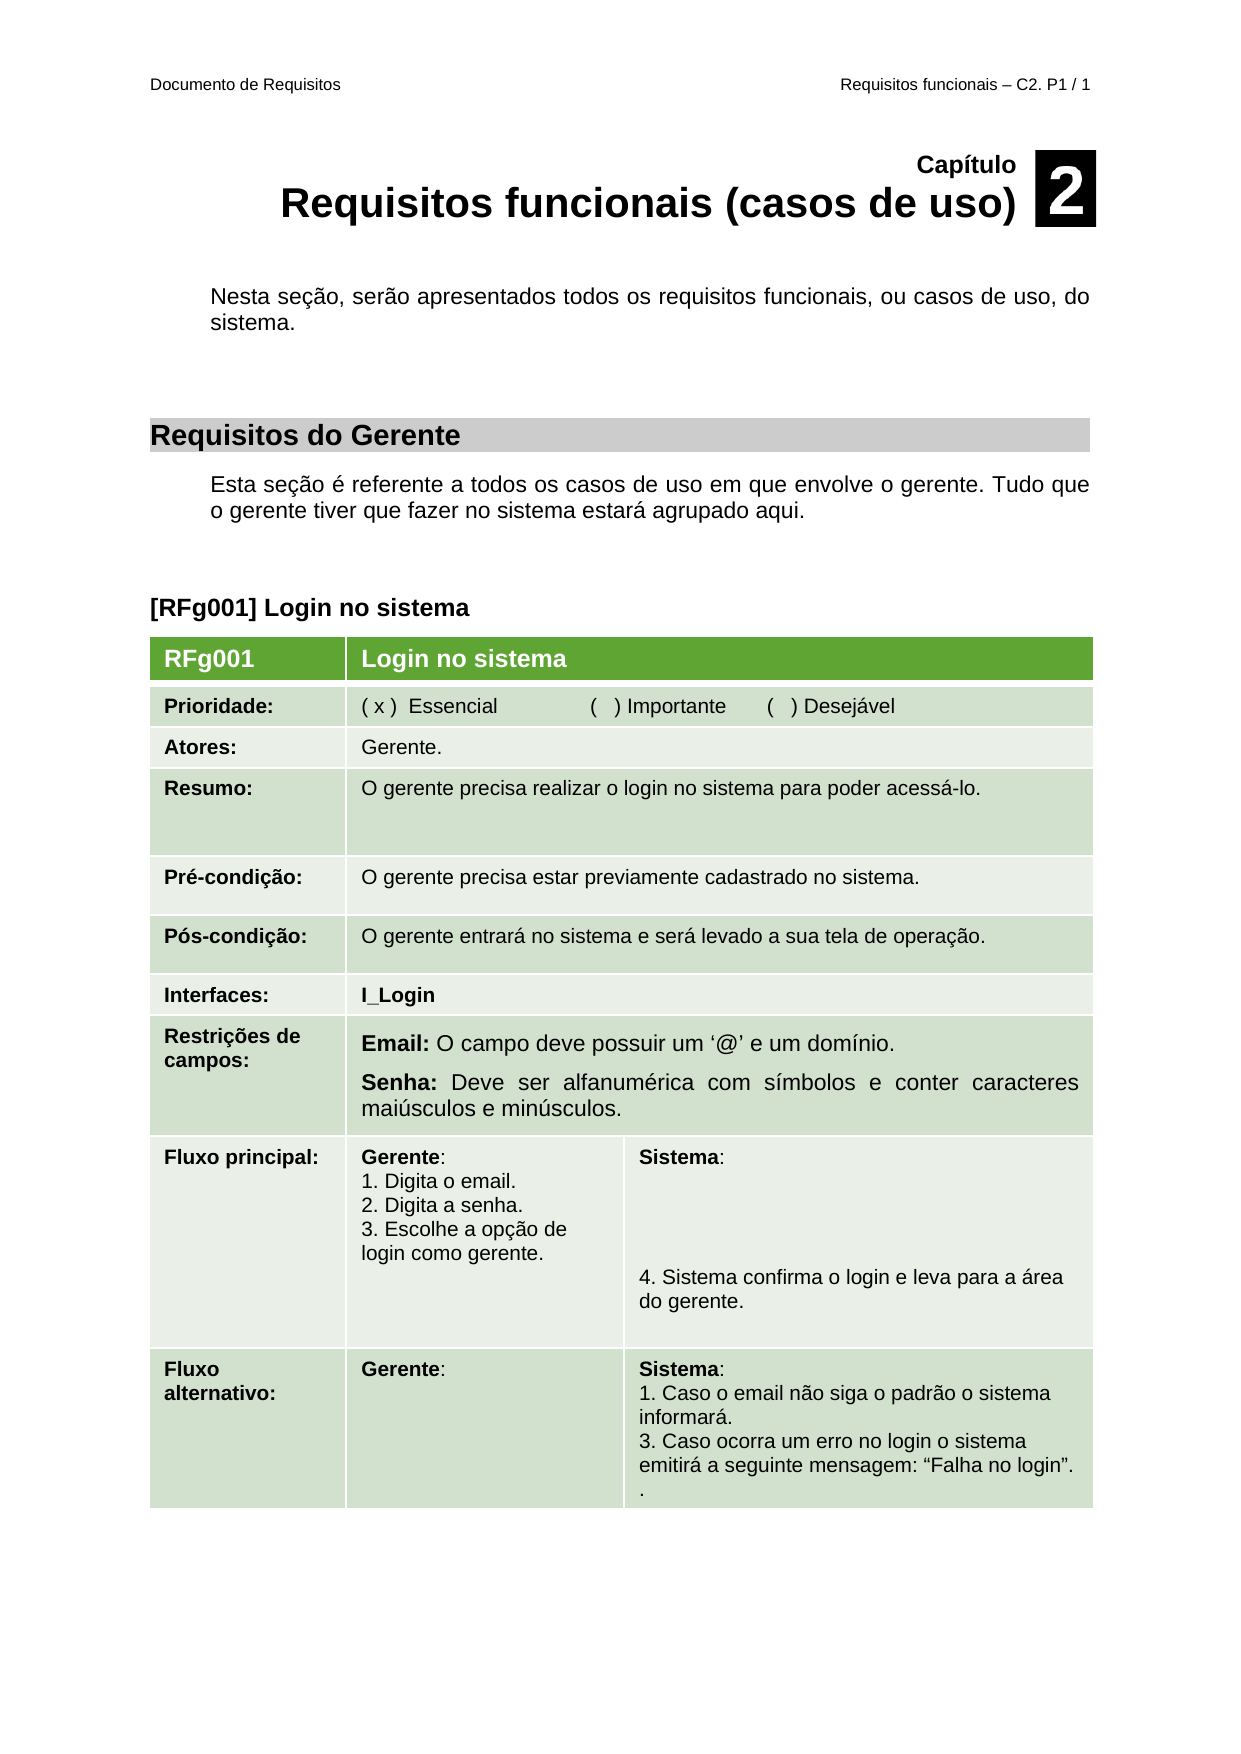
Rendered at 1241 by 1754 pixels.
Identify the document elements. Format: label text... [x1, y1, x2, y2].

table_cell ( x ) Essencial ( ) Importante ( ) Desejável [347, 687, 1093, 726]
table_cell Gerente: [347, 1349, 623, 1508]
table_header RFg001 [150, 637, 345, 680]
text Nesta seção, serão apresentados todos os requisitos funcionais, ou casos de uso, do sistema. [210, 283, 1090, 336]
table_cell O gerente precisa realizar o login no sistema para poder acessá-lo. [347, 769, 1093, 855]
table_cell O gerente precisa estar previamente cadastrado no sistema. [347, 857, 1093, 914]
table_cell Fluxo principal: [150, 1137, 345, 1347]
table_cell Pós-condição: [150, 916, 345, 973]
table_cell Atores: [150, 728, 345, 767]
subtitle Requisitos do Gerente [150, 418, 1090, 452]
table_cell Gerente: 1. Digita o email. 2. Digita a senha. 3. Escolhe a opção de login como gerente. [347, 1137, 623, 1347]
table_cell Gerente. [347, 728, 1093, 767]
table_cell I_Login [347, 975, 1093, 1014]
text Esta seção é referente a todos os casos de uso em que envolve o gerente. Tudo que o gerente tiver que fazer no sistema estará agrupado aqui. [210, 471, 1090, 523]
table_cell Interfaces: [150, 975, 345, 1014]
table_cell Email: O campo deve possuir um ‘@’ e um domínio. Senha: Deve ser alfanumérica com símbolos e conter caracteres maiúsculos e minúsculos. [347, 1016, 1093, 1135]
text Capítulo [210, 150, 1035, 179]
subtitle Requisitos funcionais (casos de uso) [150, 179, 1035, 227]
table_cell Fluxo alternativo: [150, 1349, 345, 1508]
table_cell Sistema: 4. Sistema confirma o login e leva para a área do gerente. [625, 1137, 1093, 1347]
table_cell O gerente entrará no sistema e será levado a sua tela de operação. [347, 916, 1093, 973]
table_cell Pré-condição: [150, 857, 345, 914]
text [RFg001] Login no sistema [150, 593, 1090, 622]
table_cell Prioridade: [150, 687, 345, 726]
table_cell Sistema: 1. Caso o email não siga o padrão o sistema informará. 3. Caso ocorra um erro no login o sistema emitirá a seguinte mensagem: “Falha no login”. . [625, 1349, 1093, 1508]
table_cell Restrições de campos: [150, 1016, 345, 1135]
table_cell Resumo: [150, 769, 345, 855]
table_header Login no sistema [347, 637, 1093, 680]
